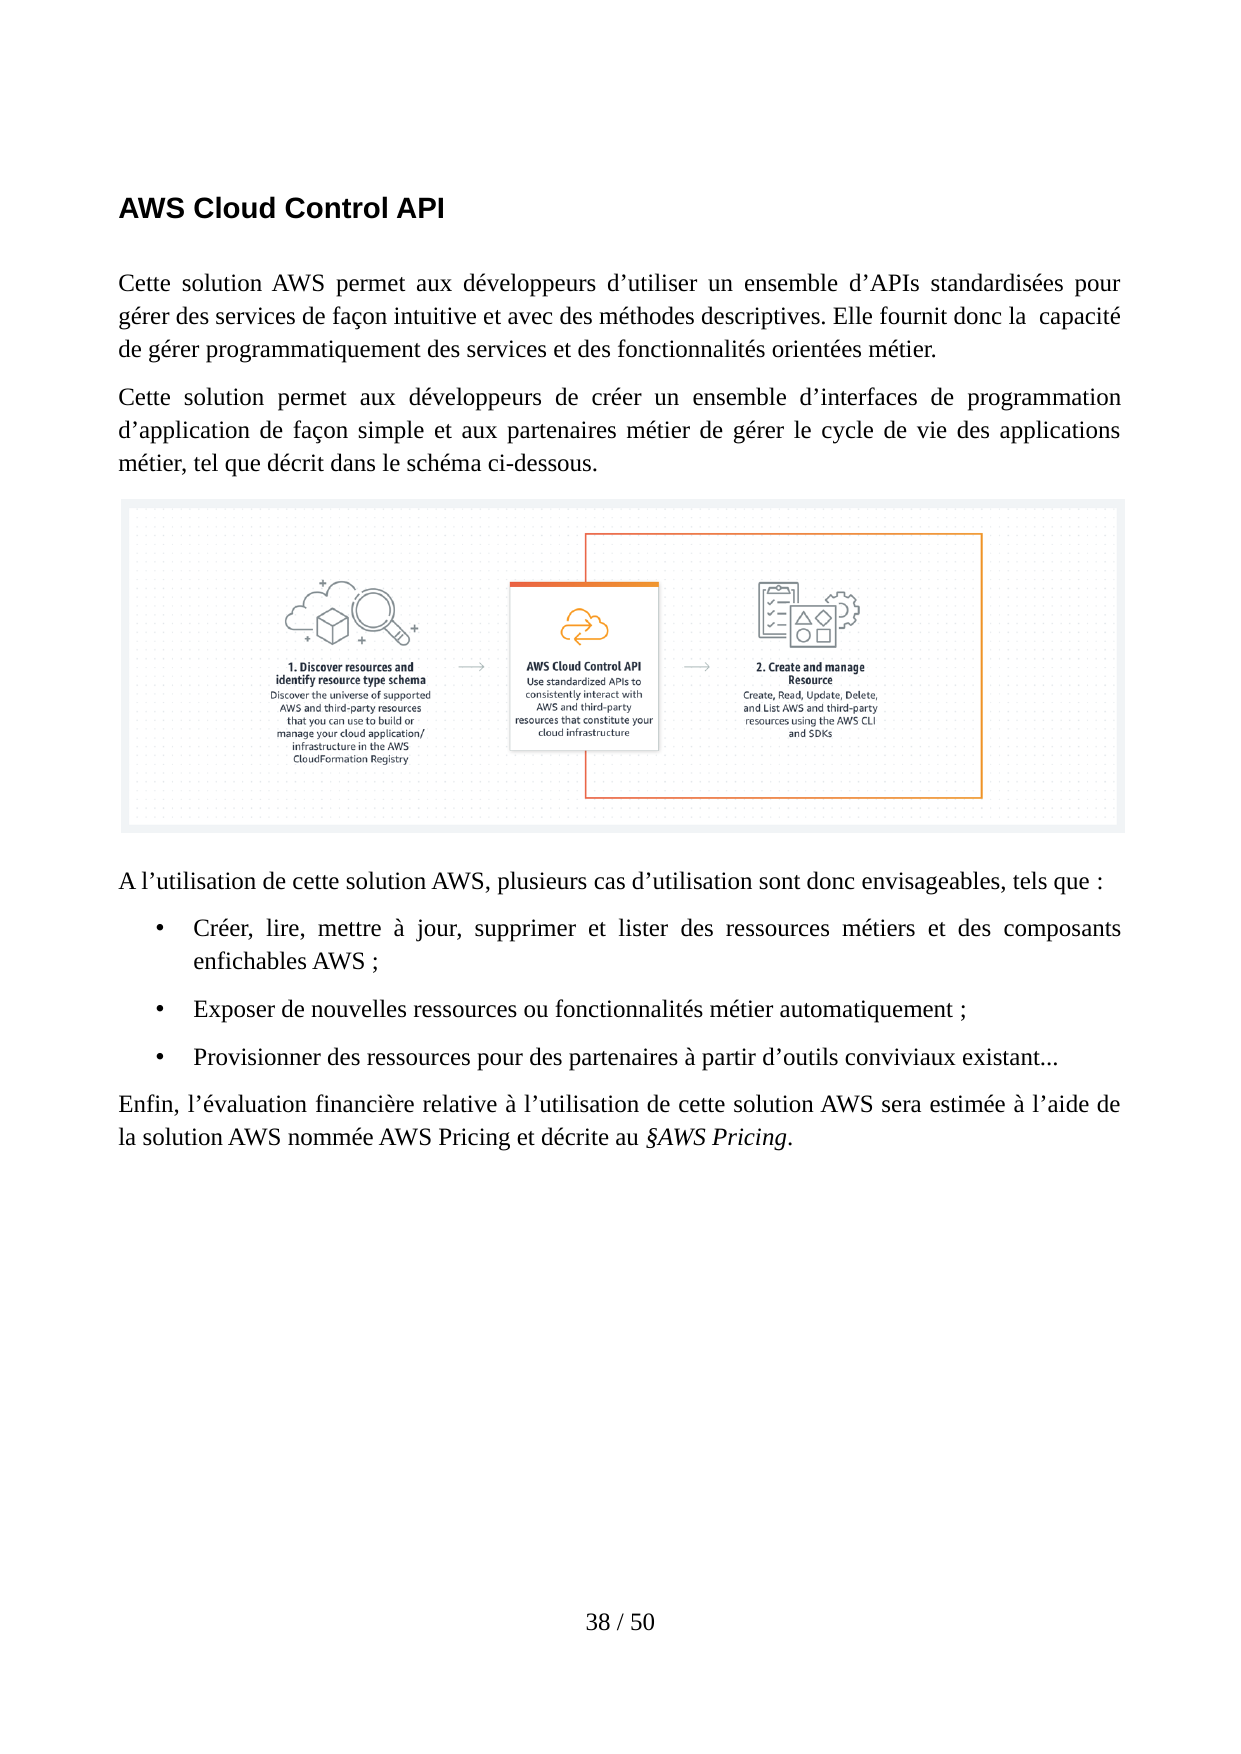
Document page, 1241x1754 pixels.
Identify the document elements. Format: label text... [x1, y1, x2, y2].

text Cette solution AWS permet aux développeurs d’utiliser un ensemble d’APIs standardisées pour gérer des services de façon intuitive et avec des méthodes descriptives. Elle fournit donc la capacité de gérer programmatiquement des services et des fonctionnalités orientées métier. [118, 268, 1122, 363]
text A l’utilisation de cette solution AWS, plusieurs cas d’utilisation sont donc envisageables, tels que : [118, 866, 1122, 894]
list Provisionner des ressources pour des partenaires à partir d’outils conviviaux existant... [156, 1042, 1122, 1070]
subtitle AWS Cloud Control API [118, 191, 1122, 225]
text Cette solution permet aux développeurs de créer un ensemble d’interfaces de programmation d’application de façon simple et aux partenaires métier de gérer le cycle de vie des applications métier, tel que décrit dans le schéma ci-dessous. [118, 382, 1122, 477]
picture [121, 499, 1125, 833]
text Enfin, l’évaluation financière relative à l’utilisation de cette solution AWS sera estimée à l’aide de la solution AWS nommée AWS Pricing et décrite au §AWS Pricing. [118, 1089, 1122, 1151]
list Exposer de nouvelles ressources ou fonctionnalités métier automatiquement ; [156, 994, 1122, 1023]
list Créer, lire, mettre à jour, supprimer et lister des ressources métiers et des composants enfichables AWS ; [156, 913, 1122, 975]
